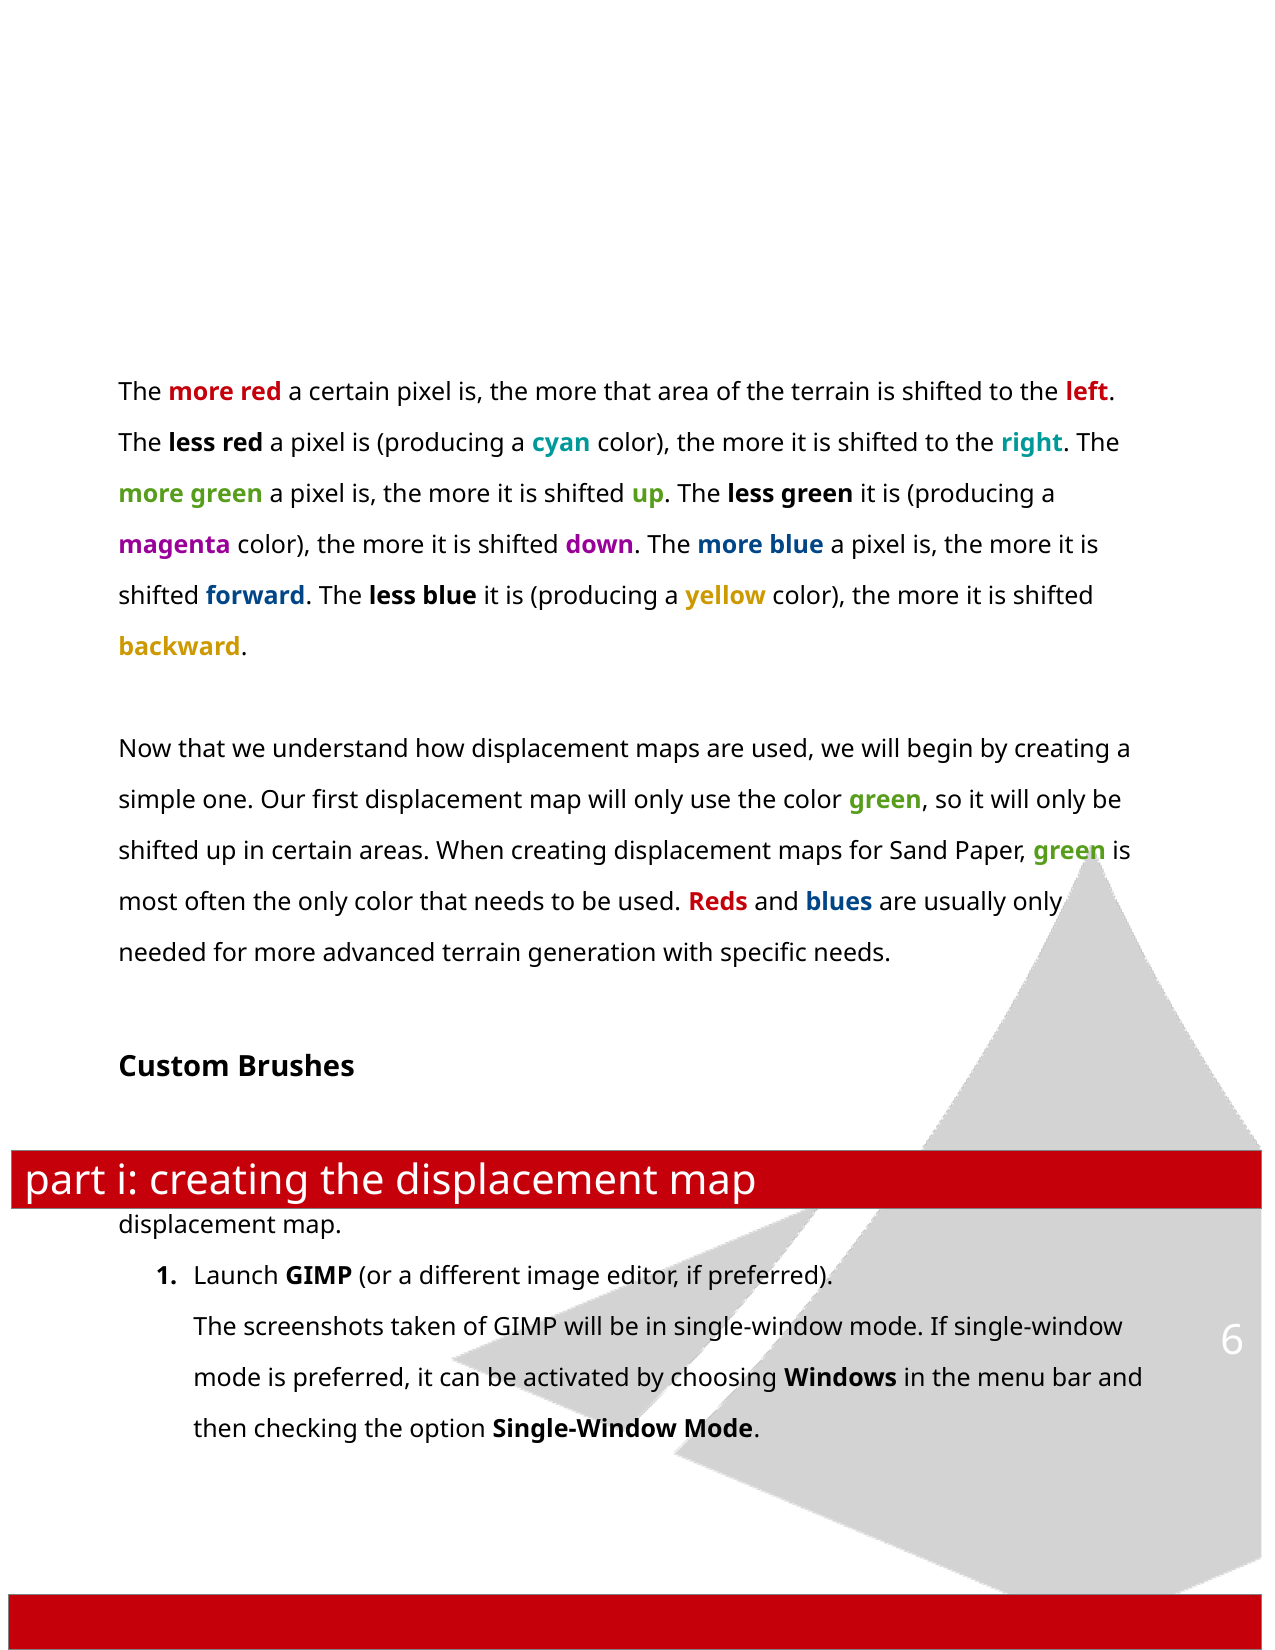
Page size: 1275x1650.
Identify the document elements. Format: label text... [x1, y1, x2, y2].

list Launch GIMP (or a different image editor, if preferred). [156, 1258, 428, 1292]
text Now that we understand how displacement maps are used, we will begin by creating a simple one. Our first displacement map will only use the color green, so it will only be shifted up in certain areas. When creating displacement maps for Sand Paper, green is most often the only color that needs to be used. Reds and blues are usually only needed for more advanced terrain generation with specific needs. [118, 731, 1157, 969]
list now look similar to Figure 24. If it does not, feel free to undo and [428, 1209, 1262, 1594]
list The screenshots taken of GIMP will be in single-window mode. If single-window mode is preferred, it can be activated by choosing Windows in the menu bar and then checking the option Single-Window Mode. [156, 1309, 428, 1445]
text We will begin by creating 2 images: the displacement map and a custom brush for the displacement map. [118, 1209, 428, 1241]
text Custom Brushes [118, 1045, 428, 1085]
list now look similar to Figure 24. If it does not, feel free to undo and [428, 817, 1262, 1150]
text The more red a certain pixel is, the more that area of the terrain is shifted to the left. The less red a pixel is (producing a cyan color), the more it is shifted to the right. The more green a pixel is, the more it is shifted up. The less green it is (producing a magenta color), the more it is shifted down. The more blue a pixel is, the more it is shifted forward. The less blue it is (producing a yellow color), the more it is shifted backward. [118, 373, 1157, 663]
